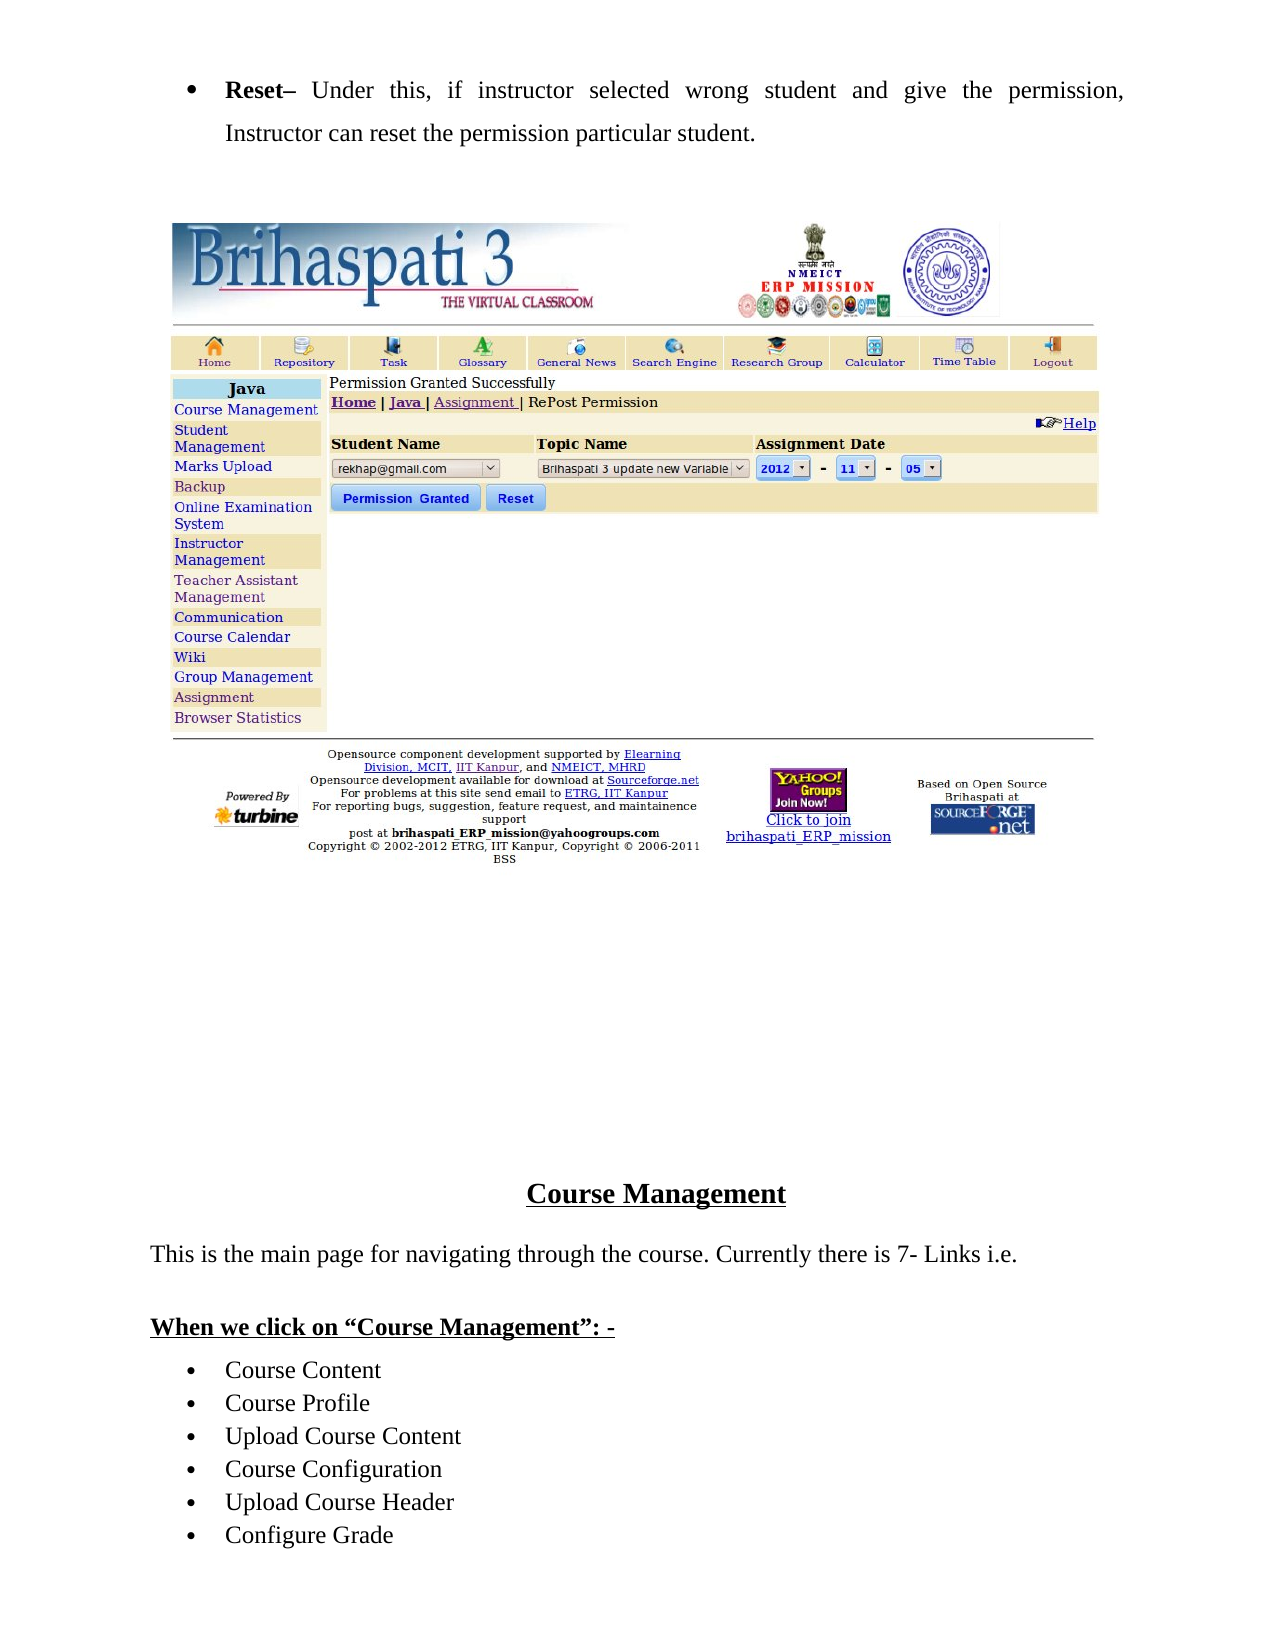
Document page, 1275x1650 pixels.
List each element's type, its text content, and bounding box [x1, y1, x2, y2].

picture [170, 221, 1105, 878]
list Configure Grade [187, 1520, 1125, 1549]
list Course Configuration [187, 1454, 1125, 1483]
list Reset– Under this, if instructor selected wrong student and give the permission, Instructor can reset the permission particular student. [187, 75, 1125, 147]
text This is the main page for navigating through the course. Currently there is 7- Links i.e. [150, 1239, 1125, 1268]
text When we click on “Course Management”: - [150, 1312, 1125, 1340]
text Course Management [187, 1177, 1125, 1210]
list Upload Course Content [187, 1421, 1125, 1449]
list Course Content [187, 1355, 1125, 1383]
list Upload Course Header [187, 1487, 1125, 1516]
list Course Profile [187, 1388, 1125, 1417]
